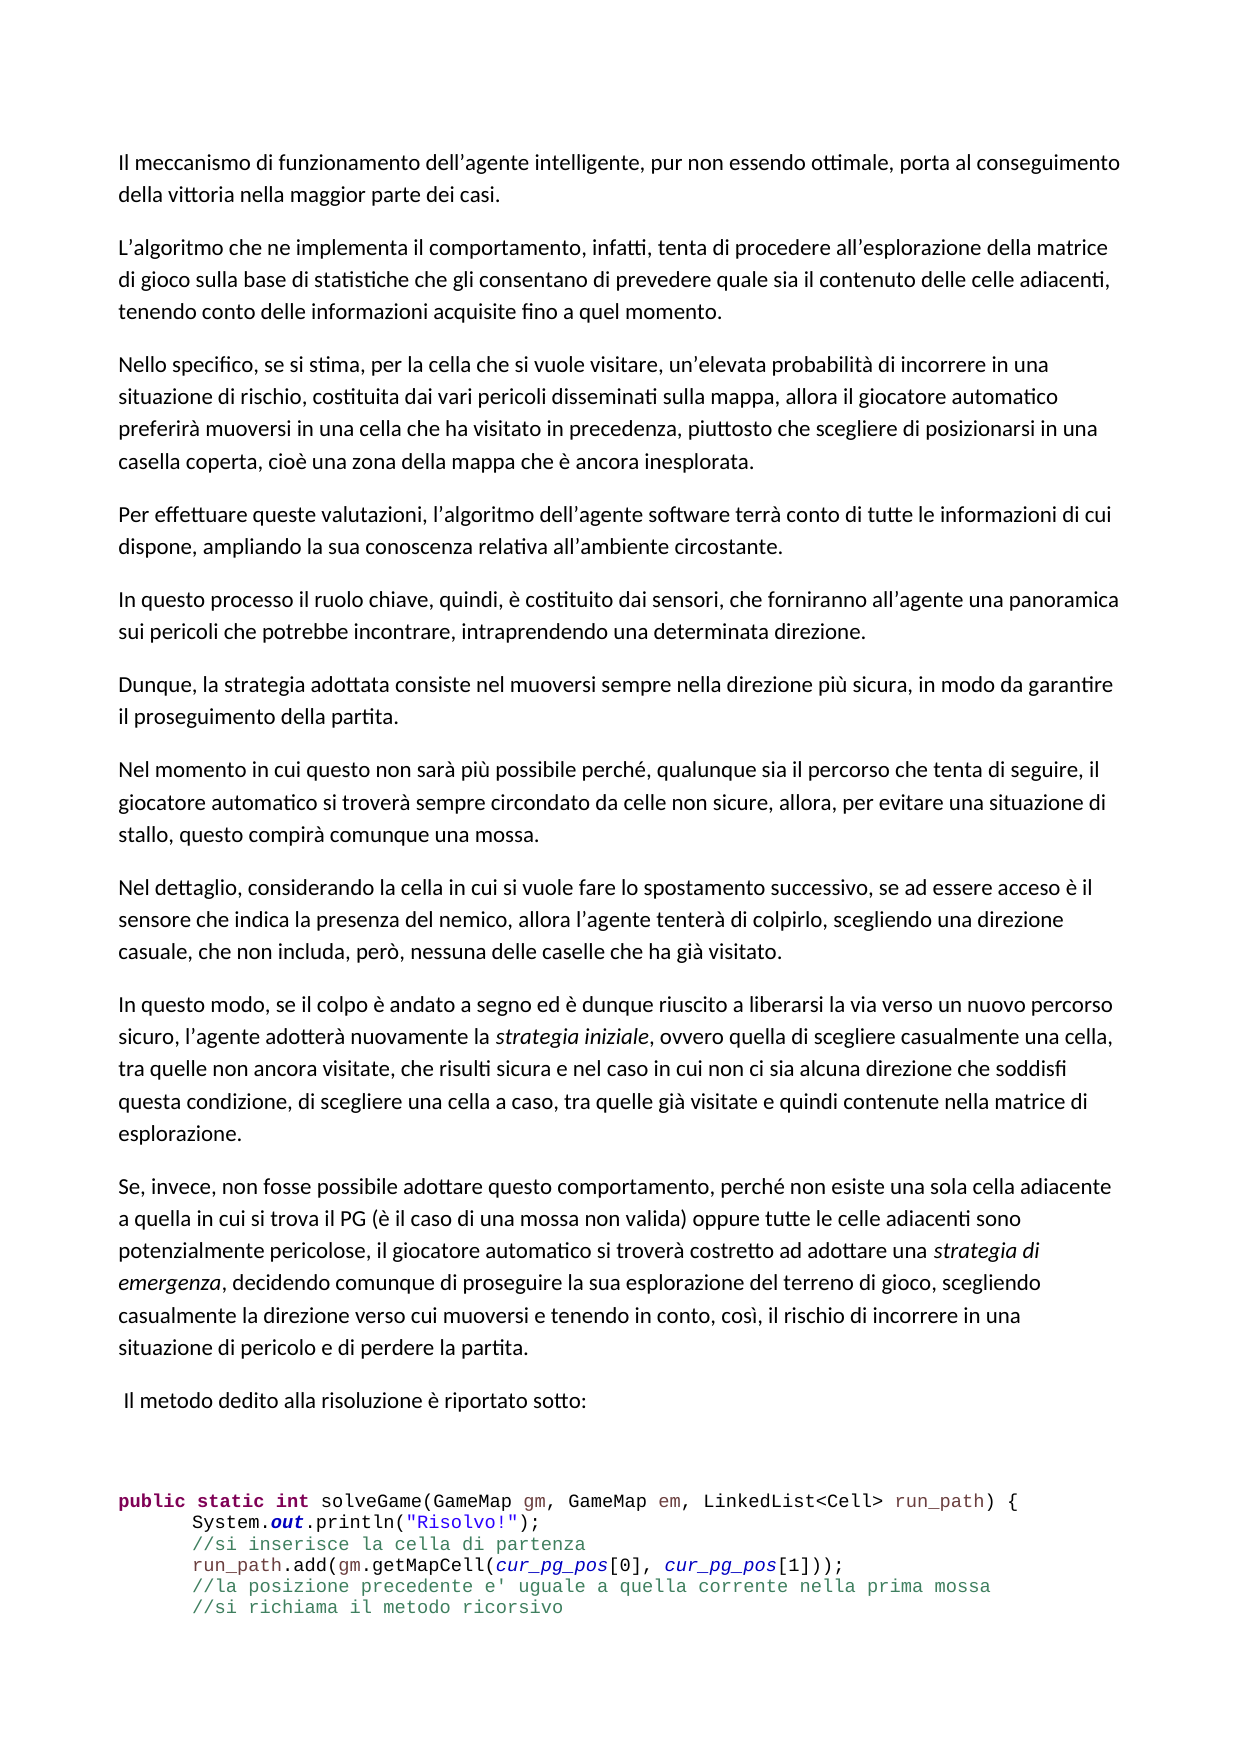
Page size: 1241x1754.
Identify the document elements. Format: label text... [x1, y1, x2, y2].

text In questo processo il ruolo chiave, quindi, è costituito dai sensori, che forniranno all’agente una panoramica sui pericoli che potrebbe incontrare, intraprendendo una determinata direzione. [118, 585, 1122, 645]
text Dunque, la strategia adottata consiste nel muoversi sempre nella direzione più sicura, in modo da garantire il proseguimento della partita. [118, 670, 1122, 730]
text System.out.println("Risolvo!"); [118, 1513, 1122, 1534]
text //la posizione precedente e' uguale a quella corrente nella prima mossa [118, 1577, 1122, 1598]
text In questo modo, se il colpo è andato a segno ed è dunque riuscito a liberarsi la via verso un nuovo percorso sicuro, l’agente adotterà nuovamente la strategia iniziale, ovvero quella di scegliere casualmente una cella, tra quelle non ancora visitate, che risulti sicura e nel caso in cui non ci sia alcuna direzione che soddisfi questa condizione, di scegliere una cella a caso, tra quelle già visitate e quindi contenute nella matrice di esplorazione. [118, 990, 1122, 1147]
text //si richiama il metodo ricorsivo [118, 1598, 1122, 1619]
text //si inserisce la cella di partenza [118, 1534, 1122, 1556]
text Il meccanismo di funzionamento dell’agente intelligente, pur non essendo ottimale, porta al conseguimento della vittoria nella maggior parte dei casi. [118, 148, 1122, 208]
text Nel dettaglio, considerando la cella in cui si vuole fare lo spostamento successivo, se ad essere acceso è il sensore che indica la presenza del nemico, allora l’agente tenterà di colpirlo, scegliendo una direzione casuale, che non includa, però, nessuna delle caselle che ha già visitato. [118, 873, 1122, 965]
text run_path.add(gm.getMapCell(cur_pg_pos[0], cur_pg_pos[1])); [118, 1556, 1122, 1577]
text public static int solveGame(GameMap gm, GameMap em, LinkedList<Cell> run_path) { [118, 1492, 1122, 1513]
text Nello specifico, se si stima, per la cella che si vuole visitare, un’elevata probabilità di incorrere in una situazione di rischio, costituita dai vari pericoli disseminati sulla mappa, allora il giocatore automatico preferirà muoversi in una cella che ha visitato in precedenza, piuttosto che scegliere di posizionarsi in una casella coperta, cioè una zona della mappa che è ancora inesplorata. [118, 350, 1122, 475]
text Se, invece, non fosse possibile adottare questo comportamento, perché non esiste una sola cella adiacente a quella in cui si trova il PG (è il caso di una mossa non valida) oppure tutte le celle adiacenti sono potenzialmente pericolose, il giocatore automatico si troverà costretto ad adottare una strategia di emergenza, decidendo comunque di proseguire la sua esplorazione del terreno di gioco, scegliendo casualmente la direzione verso cui muoversi e tenendo in conto, così, il rischio di incorrere in una situazione di pericolo e di perdere la partita. [118, 1172, 1122, 1361]
text Il metodo dedito alla risoluzione è riportato sotto: [118, 1386, 1122, 1414]
text Nel momento in cui questo non sarà più possibile perché, qualunque sia il percorso che tenta di seguire, il giocatore automatico si troverà sempre circondato da celle non sicure, allora, per evitare una situazione di stallo, questo compirà comunque una mossa. [118, 755, 1122, 848]
text L’algoritmo che ne implementa il comportamento, infatti, tenta di procedere all’esplorazione della matrice di gioco sulla base di statistiche che gli consentano di prevedere quale sia il contenuto delle celle adiacenti, tenendo conto delle informazioni acquisite fino a quel momento. [118, 233, 1122, 325]
text Per effettuare queste valutazioni, l’algoritmo dell’agente software terrà conto di tutte le informazioni di cui dispone, ampliando la sua conoscenza relativa all’ambiente circostante. [118, 500, 1122, 560]
